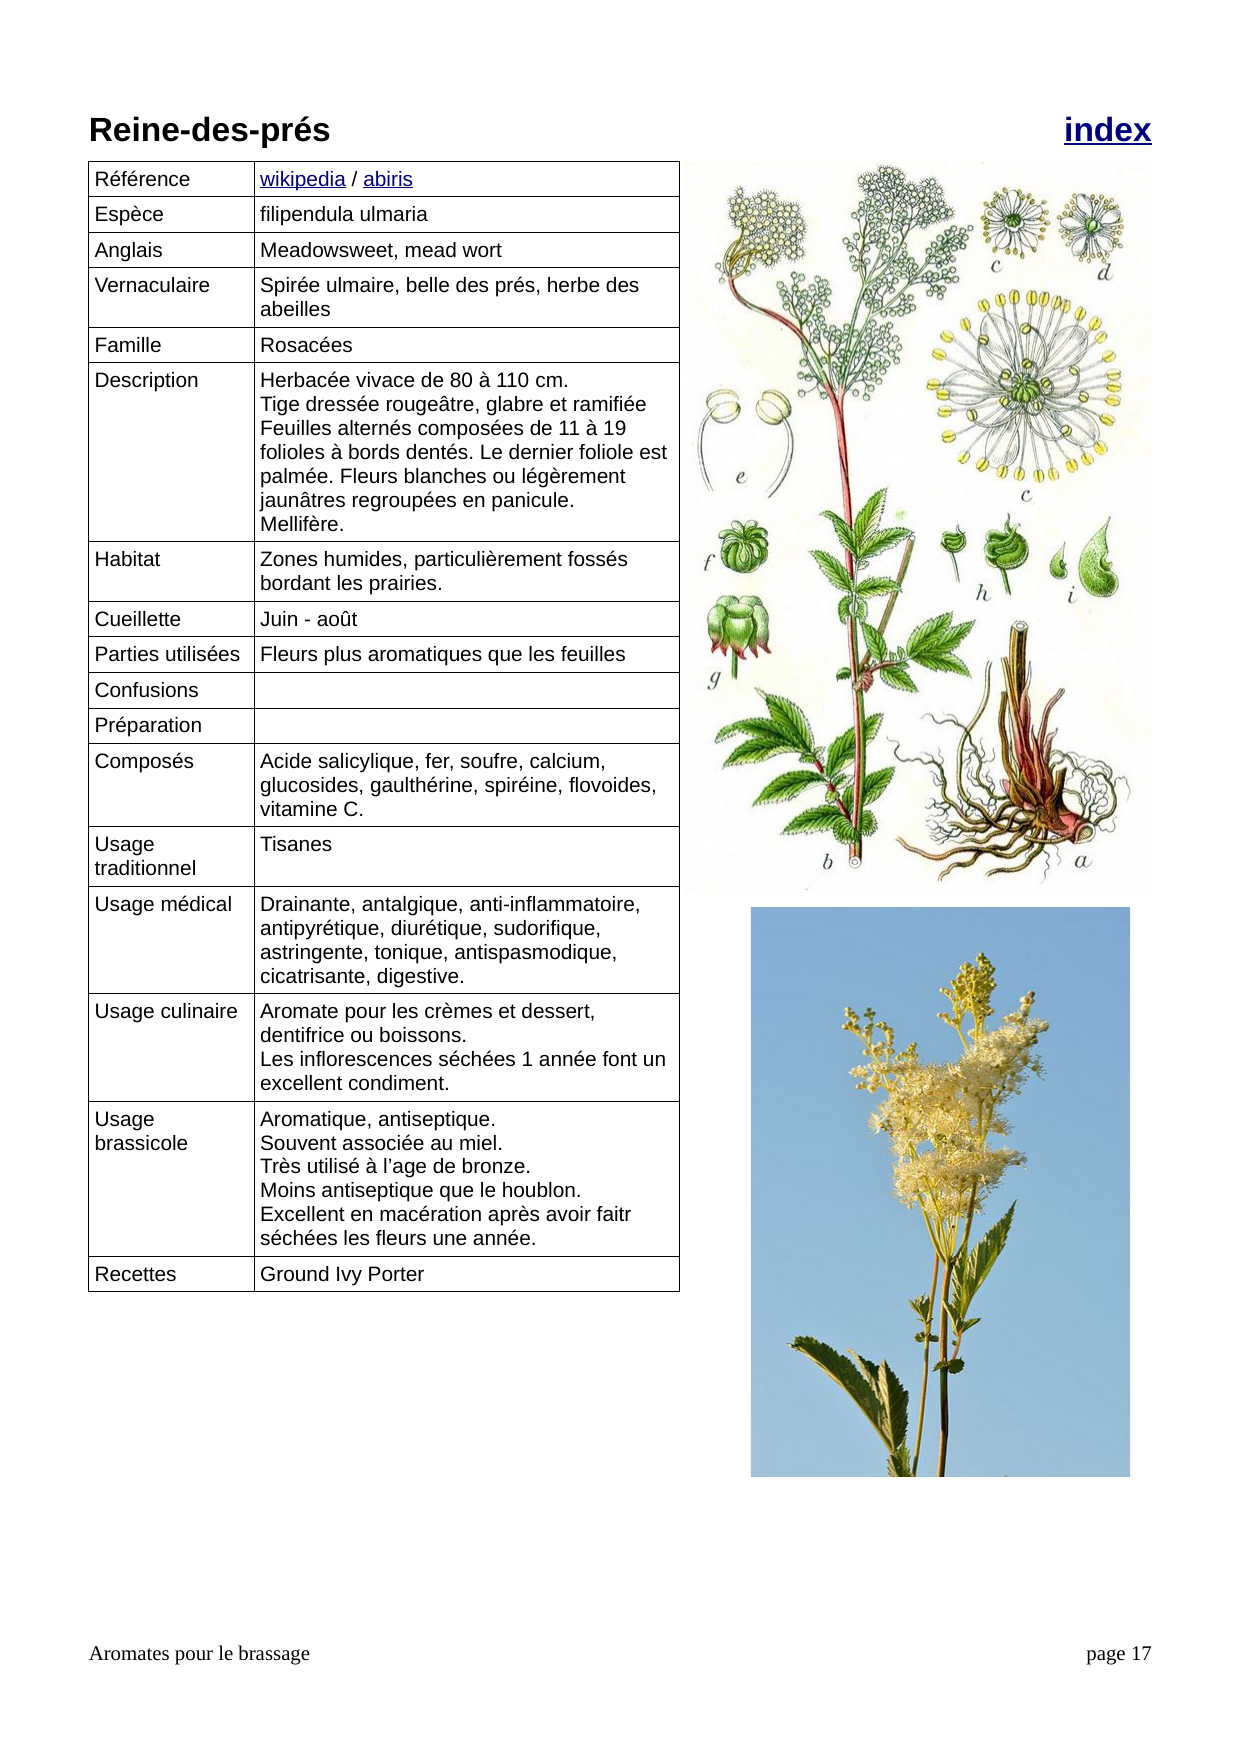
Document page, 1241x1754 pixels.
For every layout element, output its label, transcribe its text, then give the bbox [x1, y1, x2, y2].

table_cell Rosacées [255, 328, 679, 362]
table_cell Fleurs plus aromatiques que les feuilles [255, 637, 679, 672]
table_cell Tisanes [255, 827, 679, 886]
table_cell Usage brassicole [89, 1102, 254, 1256]
table_cell Composés [89, 744, 254, 826]
table_cell [255, 709, 679, 743]
table_cell Usage médical [89, 887, 254, 993]
table_cell Parties utilisées [89, 637, 254, 672]
picture [750, 907, 1131, 1477]
table_cell Usage culinaire [89, 994, 254, 1101]
table_cell Espèce [89, 197, 254, 232]
table_cell Drainante, antalgique, anti-inflammatoire, antipyrétique, diurétique, sudorifique, astringente, tonique, antispasmodique, cicatrisante, digestive. [255, 887, 679, 993]
table_cell Zones humides, particulièrement fossés bordant les prairies. [255, 542, 679, 601]
table_cell [255, 673, 679, 707]
table_cell Préparation [89, 709, 254, 743]
table_cell Usage traditionnel [89, 827, 254, 886]
subtitle Reine-des-prés index [88, 109, 1152, 148]
picture [684, 162, 1152, 893]
table_cell Description [89, 363, 254, 541]
table_cell Meadowsweet, mead wort [255, 233, 679, 267]
table_cell Spirée ulmaire, belle des prés, herbe des abeilles [255, 268, 679, 327]
table_cell Aromate pour les crèmes et dessert, dentifrice ou boissons. Les inflorescences séchées 1 année font un excellent condiment. [255, 994, 679, 1101]
table_cell Confusions [89, 673, 254, 707]
table_cell Habitat [89, 542, 254, 601]
table_header Référence [89, 162, 254, 196]
table_cell Juin - août [255, 602, 679, 636]
table_header wikipedia / abiris [255, 162, 679, 196]
table_cell Cueillette [89, 602, 254, 636]
table_cell Famille [89, 328, 254, 362]
table_cell Acide salicylique, fer, soufre, calcium, glucosides, gaulthérine, spiréine, flovoides, vitamine C. [255, 744, 679, 826]
table_cell Anglais [89, 233, 254, 267]
table_cell Herbacée vivace de 80 à 110 cm. Tige dressée rougeâtre, glabre et ramifiée Feuilles alternés composées de 11 à 19 folioles à bords dentés. Le dernier foliole est palmée. Fleurs blanches ou légèrement jaunâtres regroupées en panicule. Mellifère. [255, 363, 679, 541]
table_cell Vernaculaire [89, 268, 254, 327]
table_cell Aromatique, antiseptique. Souvent associée au miel. Très utilisé à l’age de bronze. Moins antiseptique que le houblon. Excellent en macération après avoir faitr séchées les fleurs une année. [255, 1102, 679, 1256]
table_cell Ground Ivy Porter [255, 1257, 679, 1291]
table_cell Recettes [89, 1257, 254, 1291]
table_cell filipendula ulmaria [255, 197, 679, 232]
